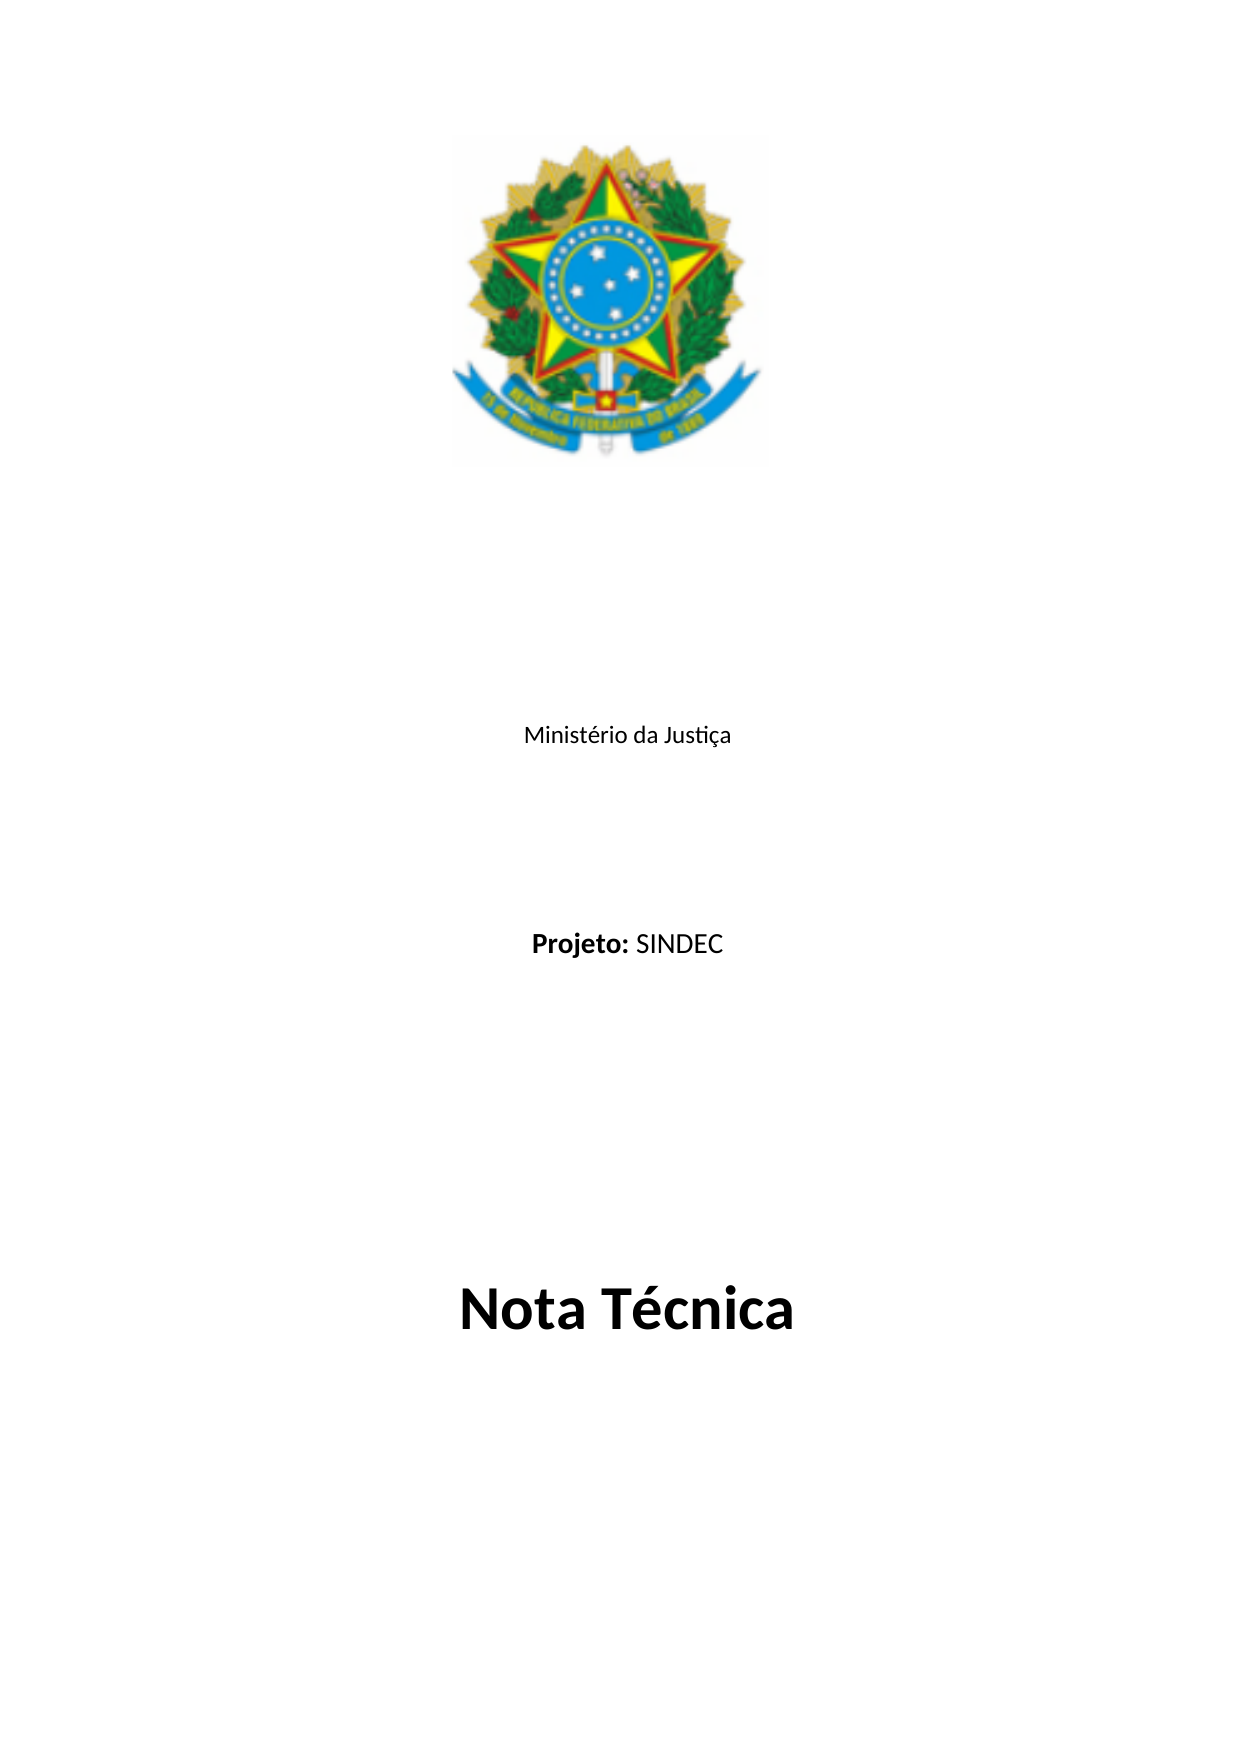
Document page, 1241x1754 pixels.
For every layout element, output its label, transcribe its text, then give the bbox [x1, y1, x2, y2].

text Nota Técnica [192, 1269, 1063, 1345]
text Projeto: SINDEC [192, 926, 1063, 961]
text Ministério da Justiça [192, 719, 1063, 750]
picture [446, 134, 794, 479]
